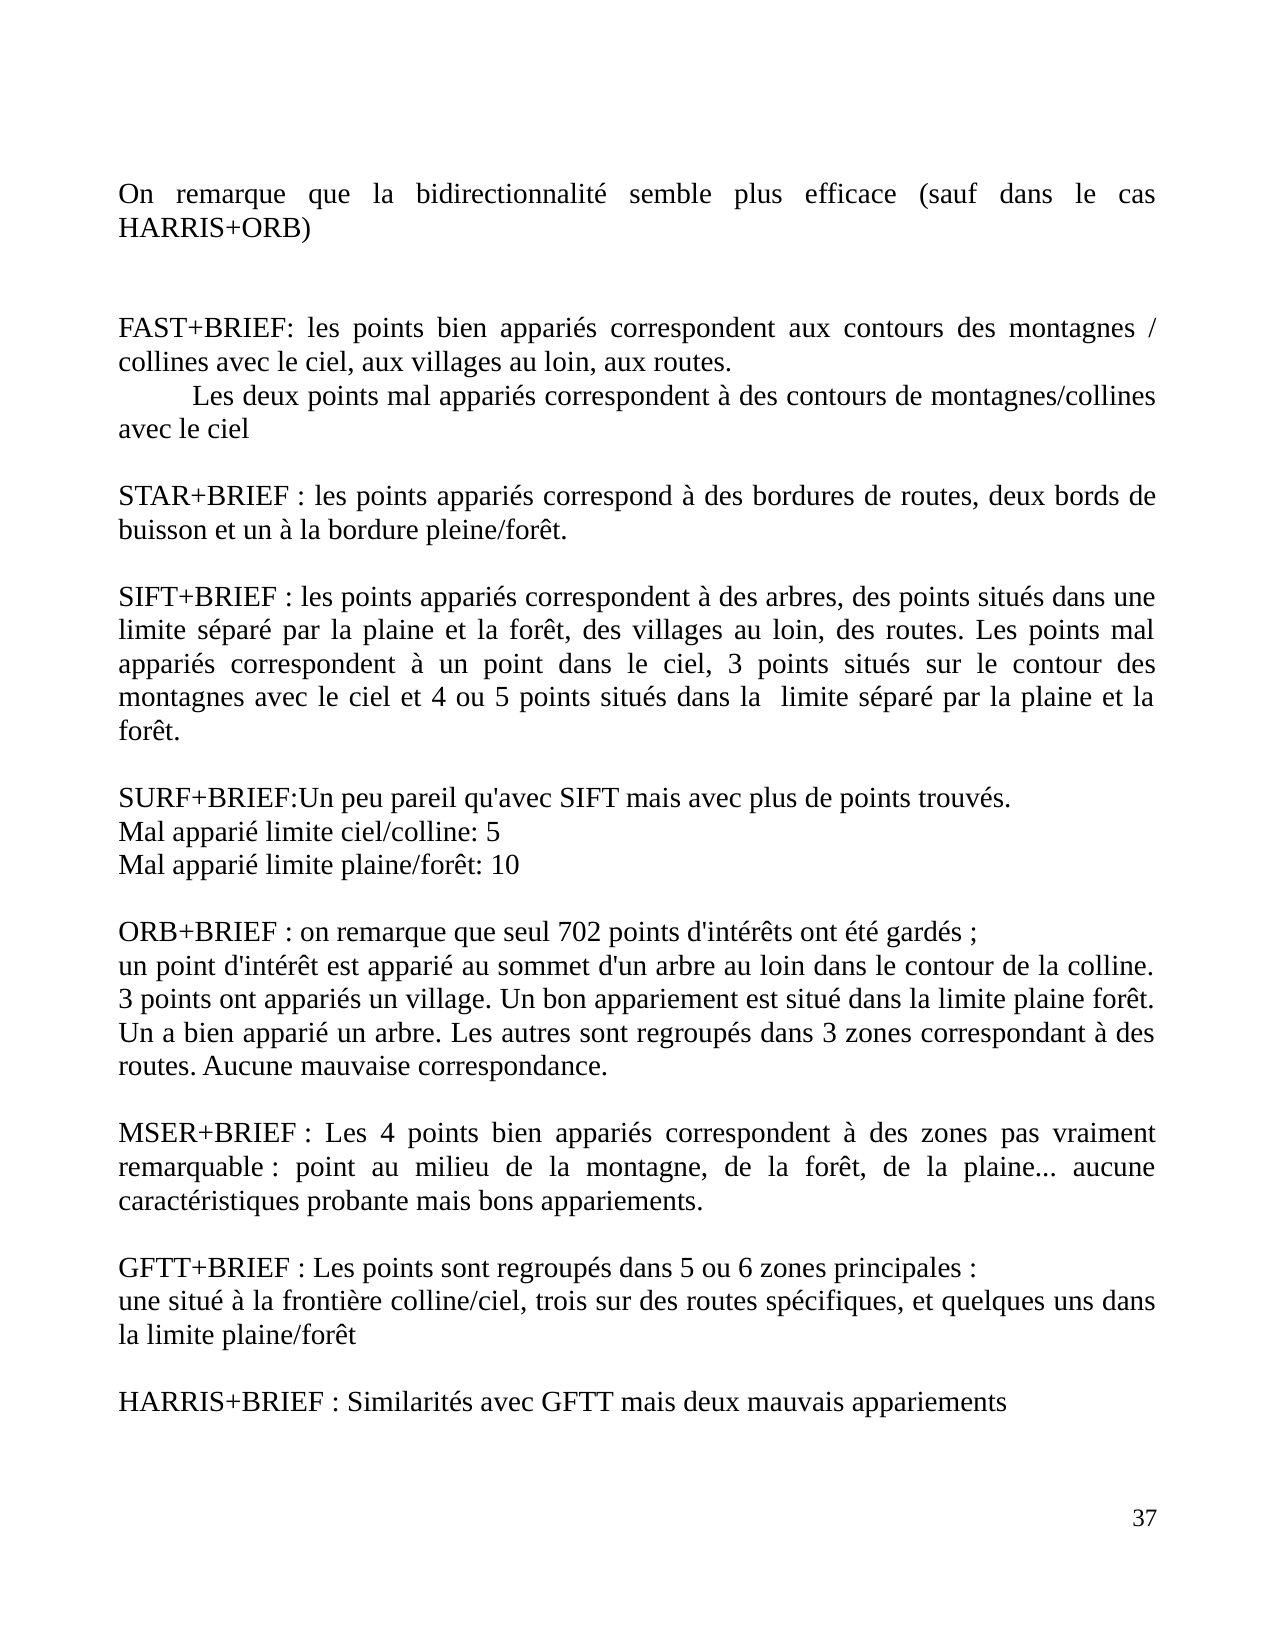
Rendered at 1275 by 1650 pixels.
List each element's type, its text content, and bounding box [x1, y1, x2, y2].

text ORB+BRIEF : on remarque que seul 702 points d'intérêts ont été gardés ; [118, 914, 1157, 948]
text GFTT+BRIEF : Les points sont regroupés dans 5 ou 6 zones principales : [118, 1250, 1157, 1283]
text Mal apparié limite ciel/colline: 5 [118, 814, 1157, 847]
text FAST+BRIEF: les points bien appariés correspondent aux contours des montagnes / collines avec le ciel, aux villages au loin, aux routes. [118, 311, 1157, 378]
text Les deux points mal appariés correspondent à des contours de montagnes/collines avec le ciel [118, 378, 1157, 445]
text MSER+BRIEF : Les 4 points bien appariés correspondent à des zones pas vraiment remarquable : point au milieu de la montagne, de la forêt, de la plaine... aucune caractéristiques probante mais bons appariements. [118, 1116, 1157, 1216]
text SURF+BRIEF:Un peu pareil qu'avec SIFT mais avec plus de points trouvés. [118, 780, 1157, 814]
text On remarque que la bidirectionnalité semble plus efficace (sauf dans le cas HARRIS+ORB) [118, 176, 1157, 243]
text HARRIS+BRIEF : Similarités avec GFTT mais deux mauvais appariements [118, 1384, 1157, 1417]
text une situé à la frontière colline/ciel, trois sur des routes spécifiques, et quelques uns dans la limite plaine/forêt [118, 1283, 1157, 1350]
text STAR+BRIEF : les points appariés correspond à des bordures de routes, deux bords de buisson et un à la bordure pleine/forêt. [118, 478, 1157, 545]
text SIFT+BRIEF : les points appariés correspondent à des arbres, des points situés dans une limite séparé par la plaine et la forêt, des villages au loin, des routes. Les points mal appariés correspondent à un point dans le ciel, 3 points situés sur le contour des montagnes avec le ciel et 4 ou 5 points situés dans la limite séparé par la plaine et la forêt. [118, 579, 1157, 747]
text un point d'intérêt est apparié au sommet d'un arbre au loin dans le contour de la colline. 3 points ont appariés un village. Un bon appariement est situé dans la limite plaine forêt. Un a bien apparié un arbre. Les autres sont regroupés dans 3 zones correspondant à des routes. Aucune mauvaise correspondance. [118, 948, 1157, 1082]
text Mal apparié limite plaine/forêt: 10 [118, 847, 1157, 881]
